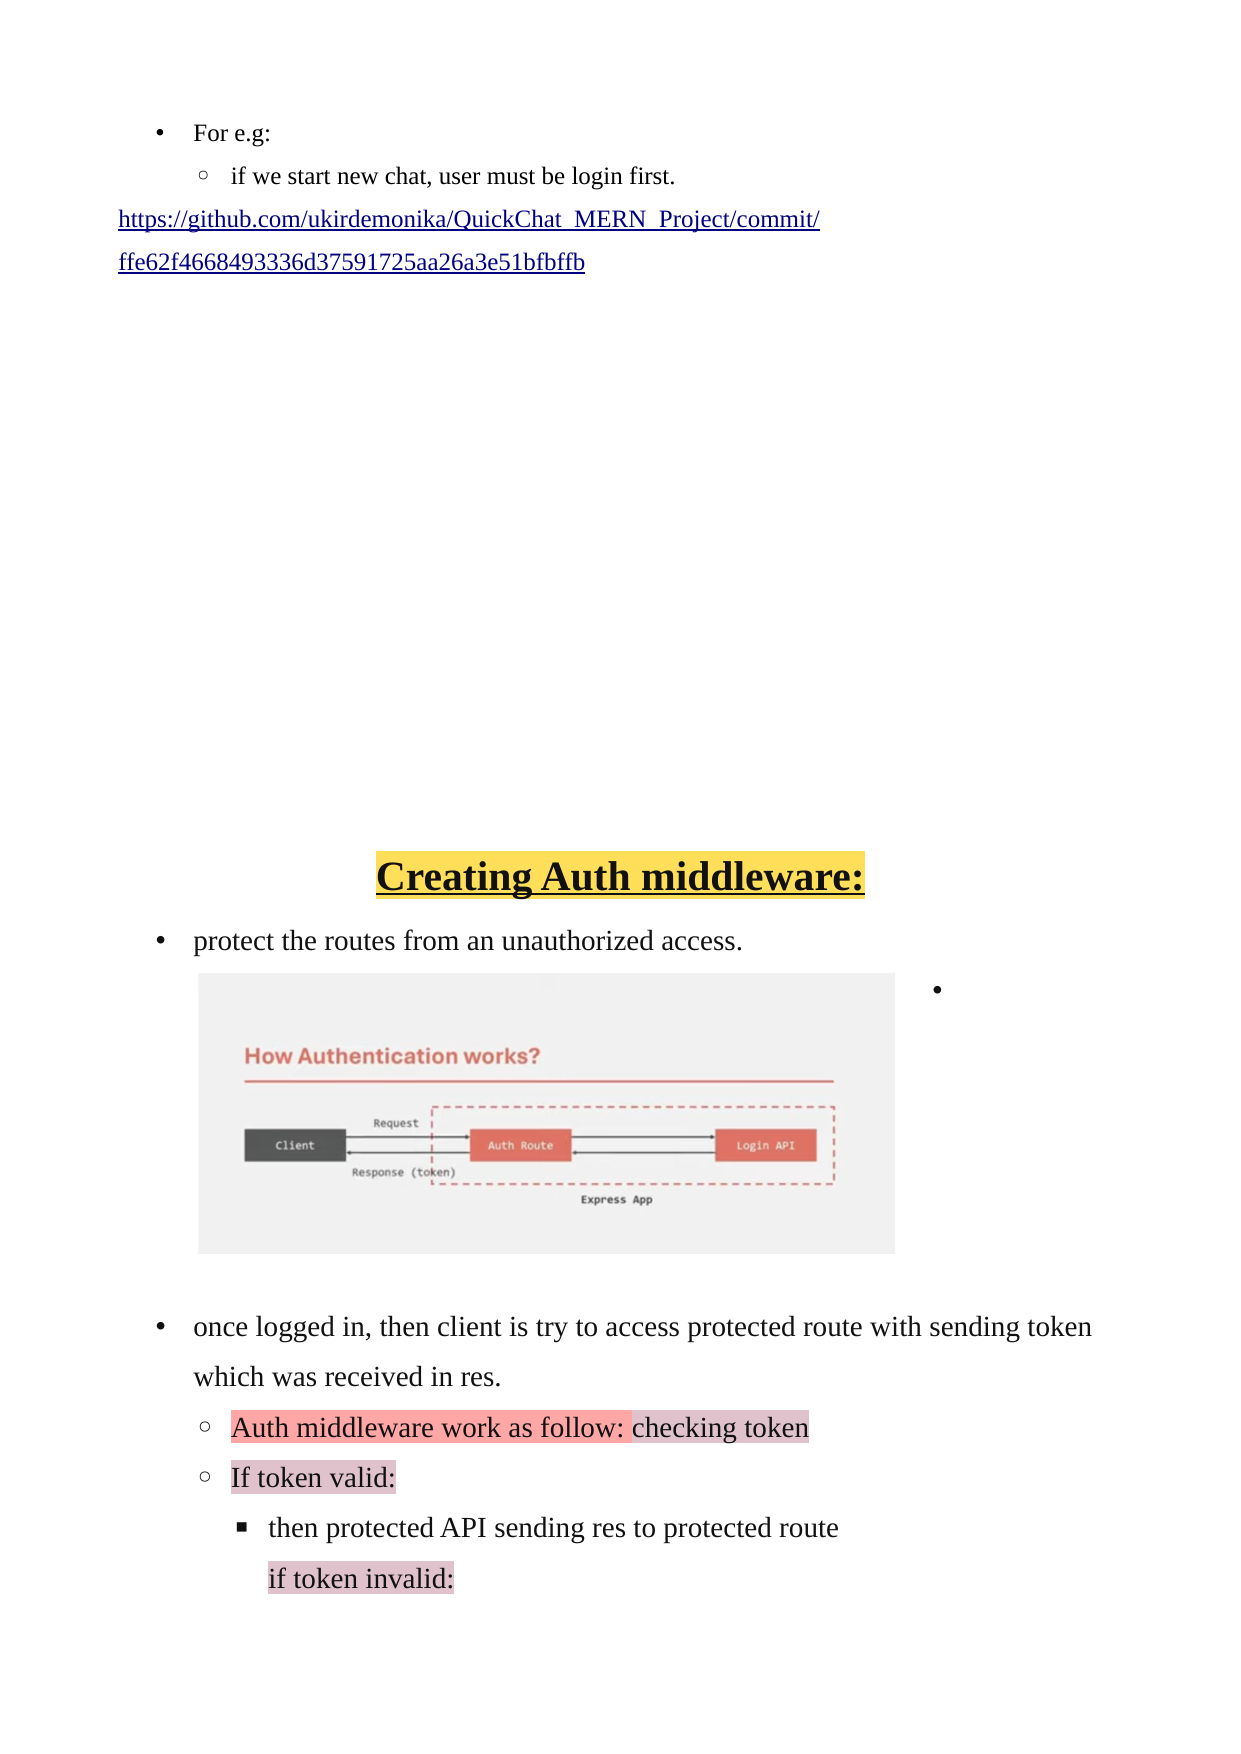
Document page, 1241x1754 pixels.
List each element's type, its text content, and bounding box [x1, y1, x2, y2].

list For e.g: [156, 118, 1122, 147]
list if token invalid: [231, 1561, 1122, 1594]
list If token valid: [193, 1460, 1122, 1494]
text Creating Auth middleware: [118, 851, 1122, 899]
list if we start new chat, user must be login first. [193, 161, 1122, 190]
text https://github.com/ukirdemonika/QuickChat_MERN_Project/commit/ffe62f4668493336d37591725aa26a3e51bfbffb [118, 204, 1122, 276]
list once logged in, then client is try to access protected route with sending token which was received in res. [156, 1309, 1122, 1393]
list then protected API sending res to protected route [231, 1511, 1122, 1544]
list protect the routes from an unauthorized access. [156, 923, 1122, 957]
list Auth middleware work as follow: checking token [193, 1410, 1122, 1443]
